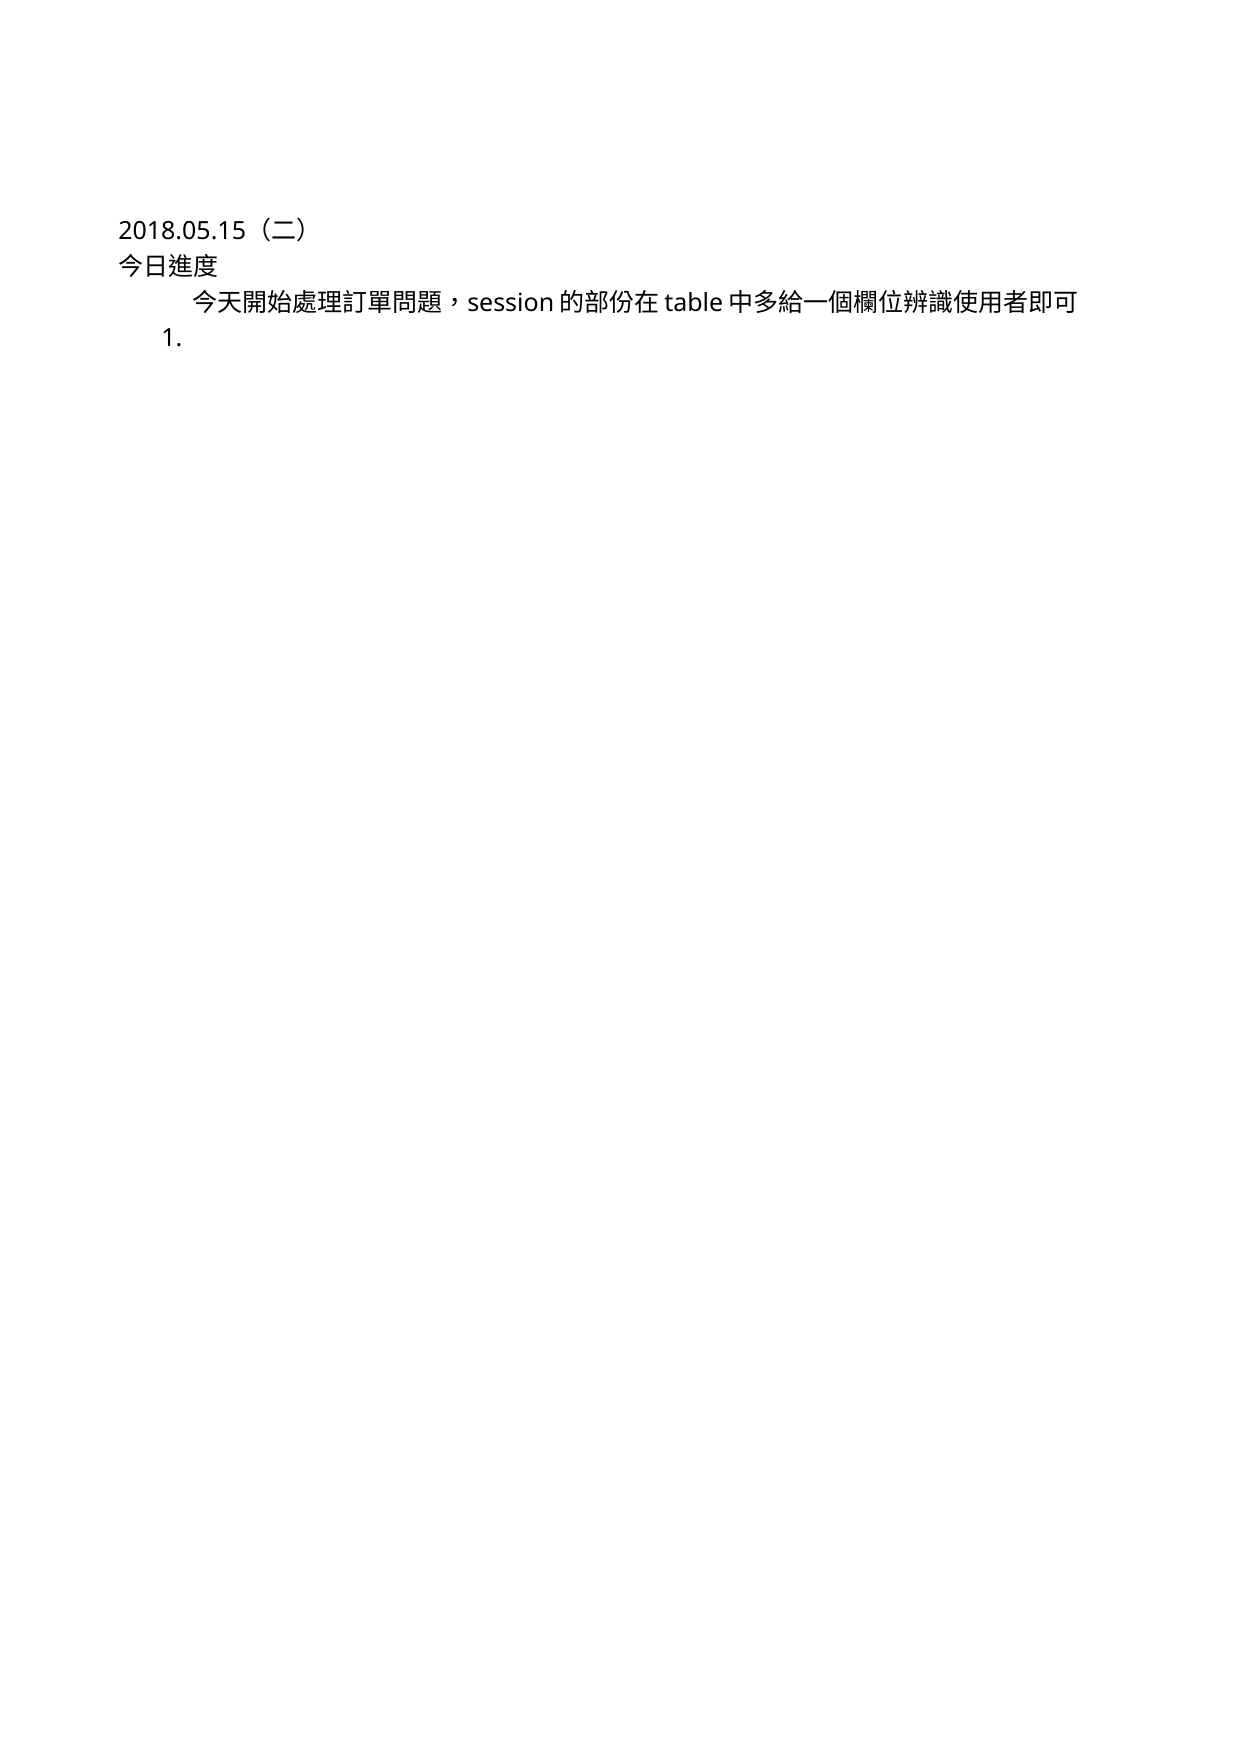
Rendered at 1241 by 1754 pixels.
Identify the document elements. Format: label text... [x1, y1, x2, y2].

text 今天開始處理訂單問題，session的部份在table中多給一個欄位辨識使用者即可 [118, 283, 1122, 319]
text 今日進度 [118, 247, 1122, 283]
text 2018.05.15（二） [118, 210, 1122, 247]
